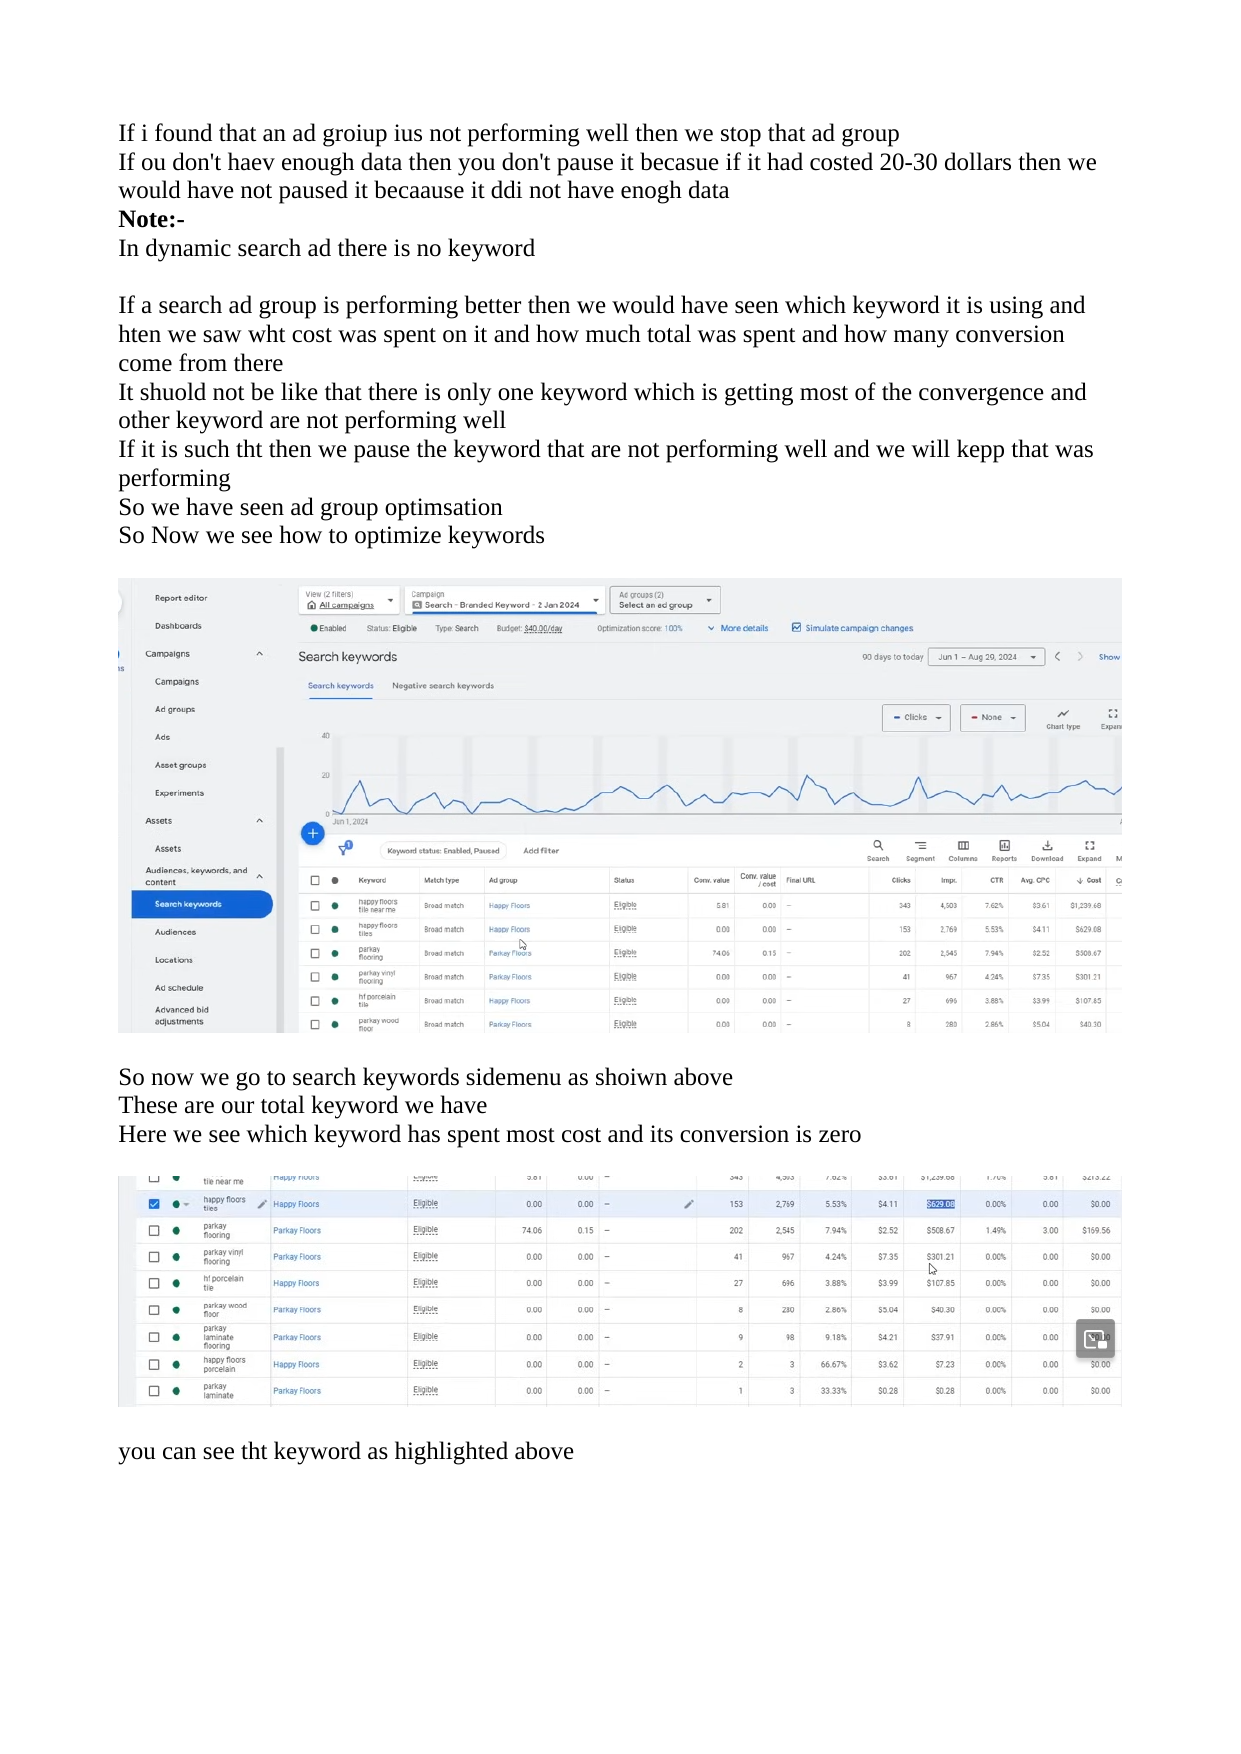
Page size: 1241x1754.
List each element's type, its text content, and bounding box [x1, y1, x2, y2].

text In dynamic search ad there is no keyword [118, 233, 1122, 262]
text If i found that an ad groiup ius not performing well then we stop that ad group [118, 118, 1122, 147]
text It shuold not be like that there is only one keyword which is getting most of the convergence and other keyword are not performing well [118, 377, 1122, 434]
picture [118, 1176, 1122, 1407]
text If ou don't haev enough data then you don't pause it becasue if it had costed 20-30 dollars then we would have not paused it becaause it ddi not have enogh data [118, 147, 1122, 204]
text So we have seen ad group optimsation [118, 492, 1122, 521]
picture [118, 578, 1122, 1033]
text Here we see which keyword has spent most cost and its conversion is zero [118, 1119, 1122, 1148]
text So now we go to search keywords sidemenu as shoiwn above [118, 1062, 1122, 1091]
text So Now we see how to optimize keywords [118, 521, 1122, 549]
text These are our total keyword we have [118, 1091, 1122, 1119]
text If it is such tht then we pause the keyword that are not performing well and we will kepp that was performing [118, 434, 1122, 492]
text you can see tht keyword as highlighted above [118, 1436, 1122, 1464]
text If a search ad group is performing better then we would have seen which keyword it is using and hten we saw wht cost was spent on it and how much total was spent and how many conversion come from there [118, 291, 1122, 377]
text Note:- [118, 204, 1122, 233]
